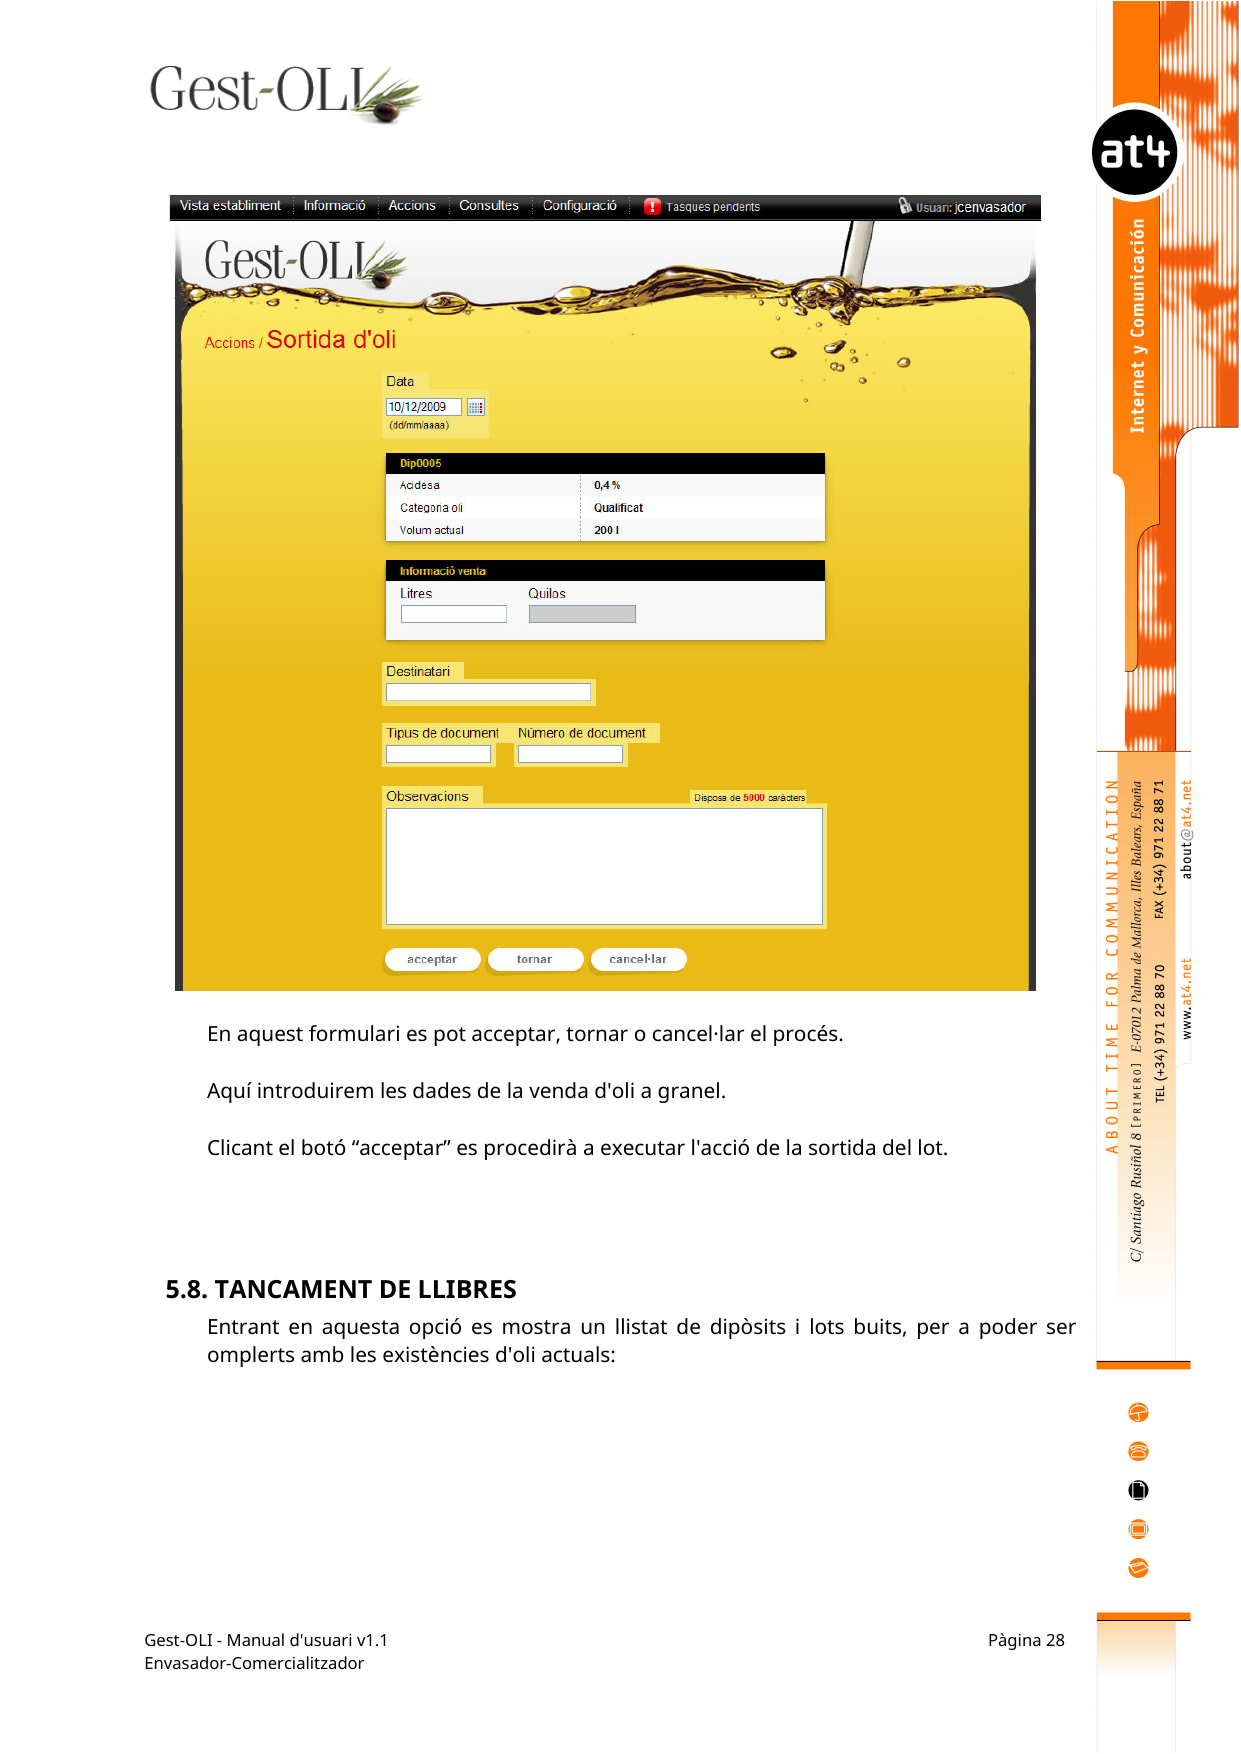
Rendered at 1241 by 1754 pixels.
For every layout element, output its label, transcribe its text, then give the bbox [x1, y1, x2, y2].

subtitle 5.8. TANCAMENT DE LLIBRES [133, 1272, 1078, 1306]
text Clicant el botó “acceptar” es procedirà a executar l'acció de la sortida del lot. [207, 1133, 1078, 1162]
picture [1085, 1, 1239, 1753]
text En aquest formulari es pot acceptar, tornar o cancel·lar el procés. [207, 1019, 1078, 1048]
text Aquí introduirem les dades de la venda d'oli a granel. [207, 1076, 1078, 1105]
text Entrant en aquesta opció es mostra un llistat de dipòsits i lots buits, per a poder ser omplerts amb les existències d'oli actuals: [207, 1312, 1078, 1369]
picture [149, 66, 423, 126]
picture [169, 195, 1041, 991]
